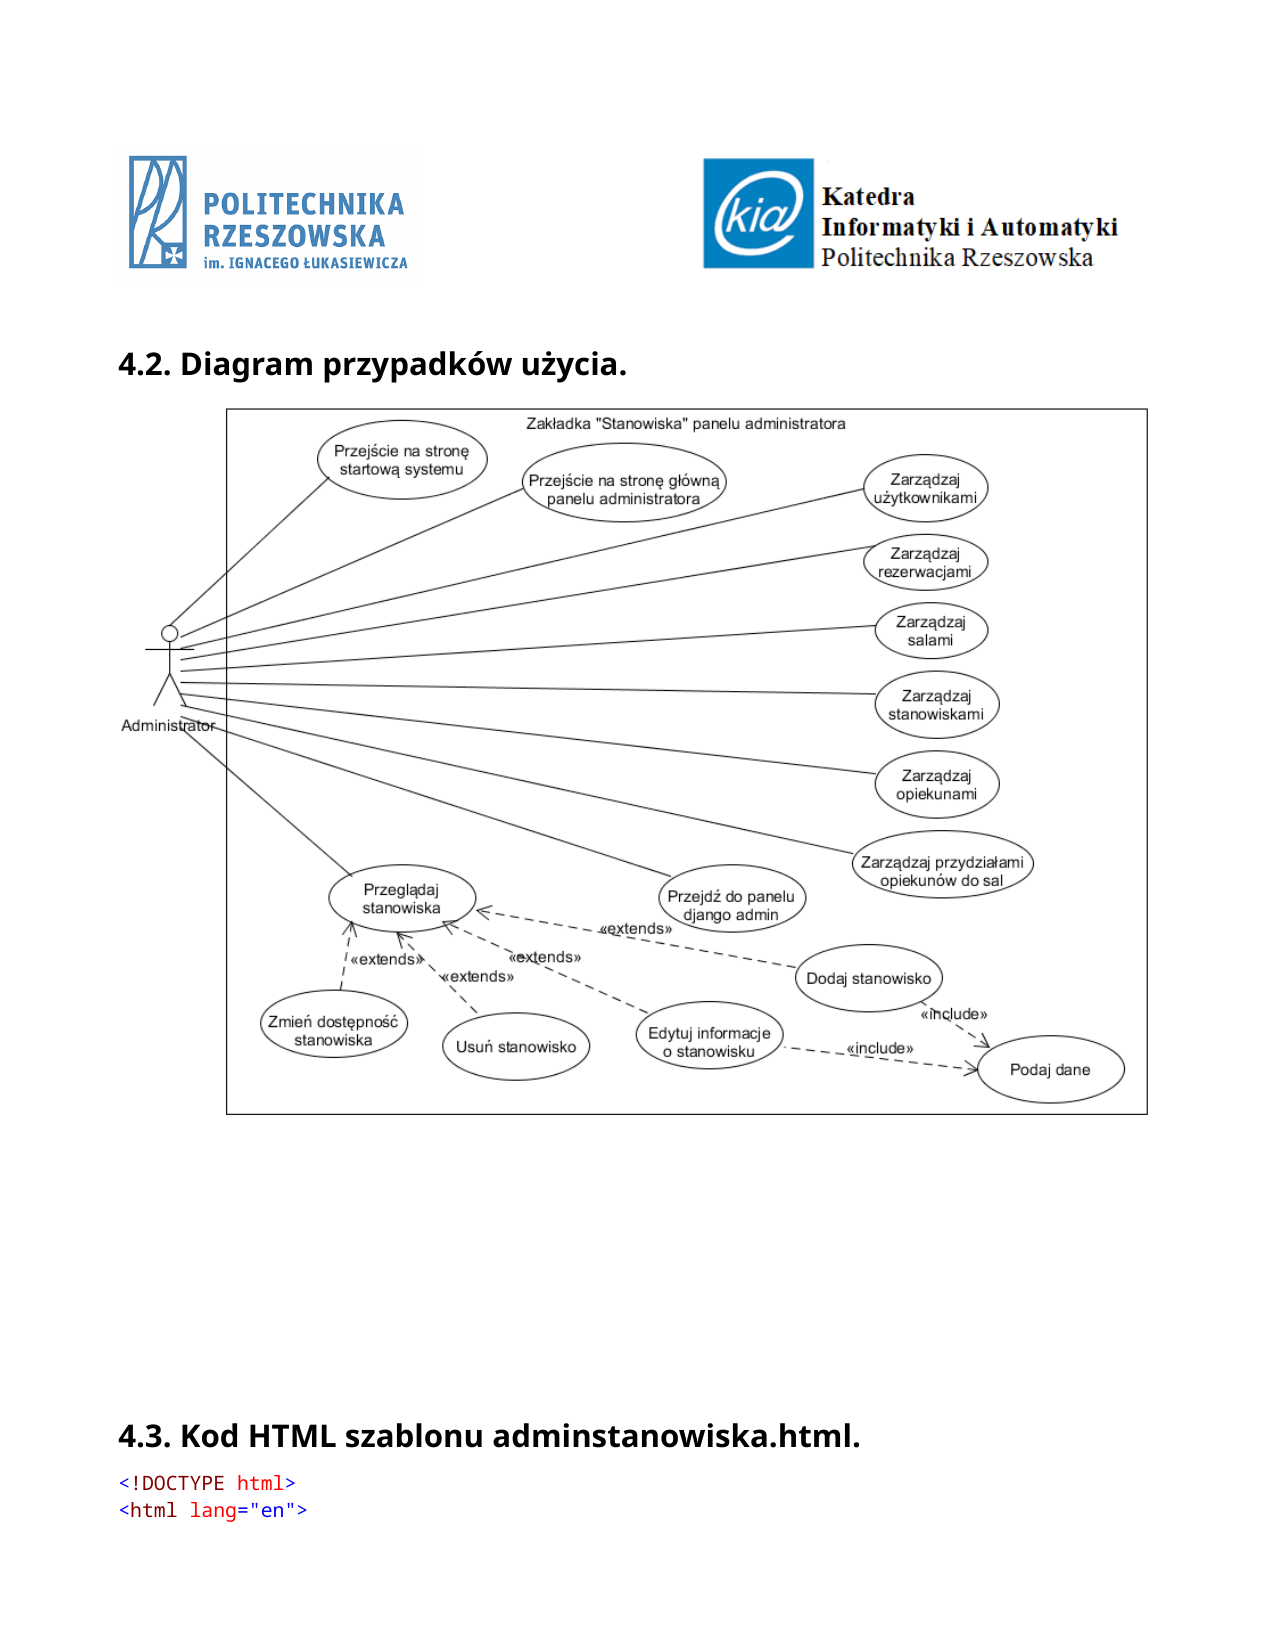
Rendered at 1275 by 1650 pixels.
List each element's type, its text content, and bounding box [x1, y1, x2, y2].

picture [118, 147, 423, 284]
subtitle 4.2. Diagram przypadków użycia. [118, 342, 1157, 384]
subtitle 4.3. Kod HTML szablonu adminstanowiska.html. [118, 1414, 1157, 1457]
text <html lang="en"> [118, 1497, 1157, 1523]
picture [118, 396, 1157, 1123]
text <!DOCTYPE html> [118, 1469, 1157, 1497]
picture [685, 143, 1147, 286]
